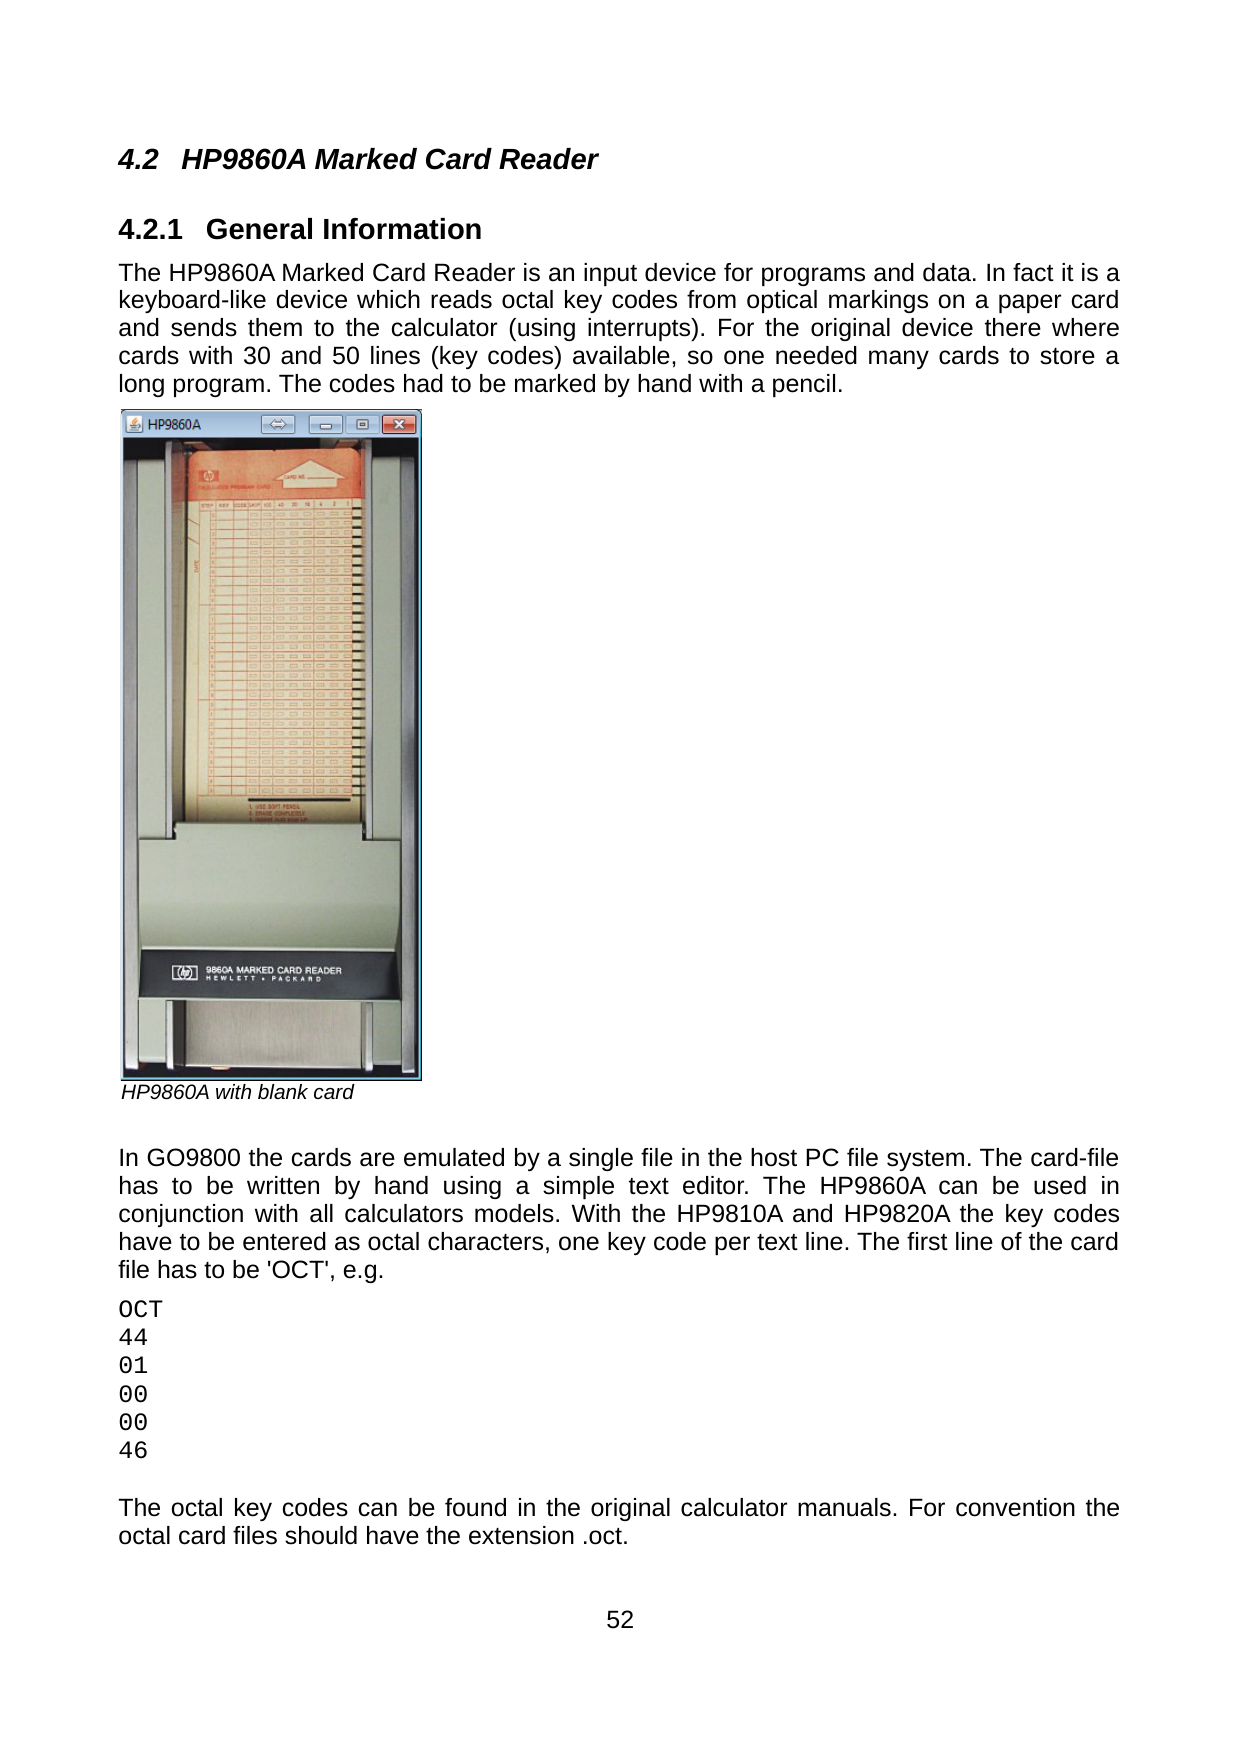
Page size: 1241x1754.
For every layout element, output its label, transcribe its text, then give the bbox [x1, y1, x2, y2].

subtitle General Information [118, 213, 1122, 246]
subtitle HP9860A Marked Card Reader [118, 143, 1122, 176]
text The octal key codes can be found in the original calculator manuals. For convention the octal card files should have the extension .oct. [118, 1494, 1122, 1550]
picture [120, 409, 422, 1081]
text In GO9800 the cards are emulated by a single file in the host PC file system. The card-file has to be written by hand using a simple text editor. The HP9860A can be used in conjunction with all calculators models. With the HP9810A and HP9820A the key codes have to be entered as octal characters, one key code per text line. The first line of the card file has to be 'OCT', e.g. [118, 1144, 1122, 1284]
text 44 [118, 1325, 1122, 1353]
text 46 [118, 1438, 1122, 1466]
text 01 [118, 1353, 1122, 1381]
text OCT [118, 1296, 1122, 1325]
text 00 [118, 1381, 1122, 1410]
text 00 [118, 1410, 1122, 1438]
text HP9860A with blank card [121, 1081, 422, 1104]
text The HP9860A Marked Card Reader is an input device for programs and data. In fact it is a keyboard-like device which reads octal key codes from optical markings on a paper card and sends them to the calculator (using interrupts). For the original device there where cards with 30 and 50 lines (key codes) available, so one needed many cards to store a long program. The codes had to be marked by hand with a pencil. [118, 258, 1122, 398]
